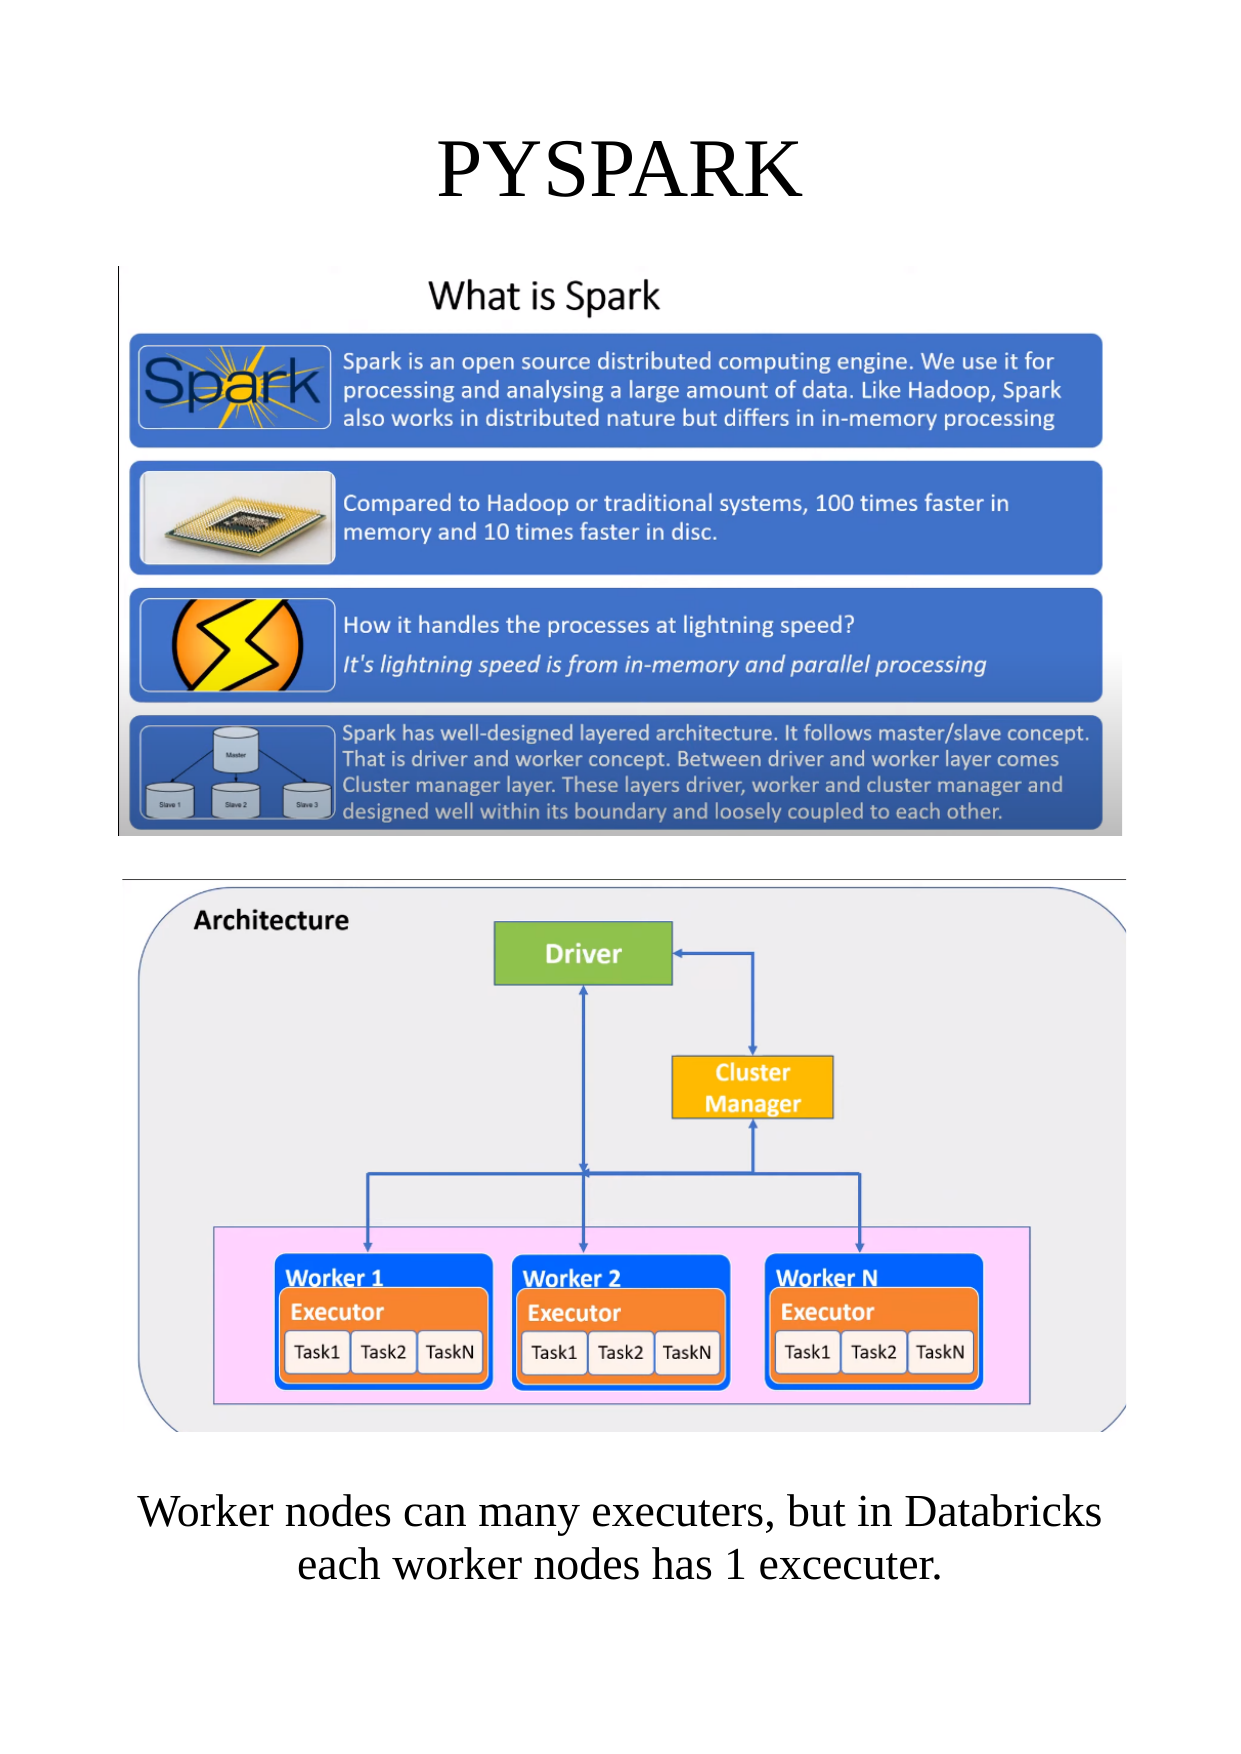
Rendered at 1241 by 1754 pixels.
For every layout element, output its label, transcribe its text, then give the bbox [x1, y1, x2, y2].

text Worker nodes can many executers, but in Databricks each worker nodes has 1 excecuter. [118, 1484, 1122, 1589]
text PYSPARK [118, 118, 1122, 214]
picture [122, 879, 1127, 1432]
picture [118, 266, 1123, 836]
